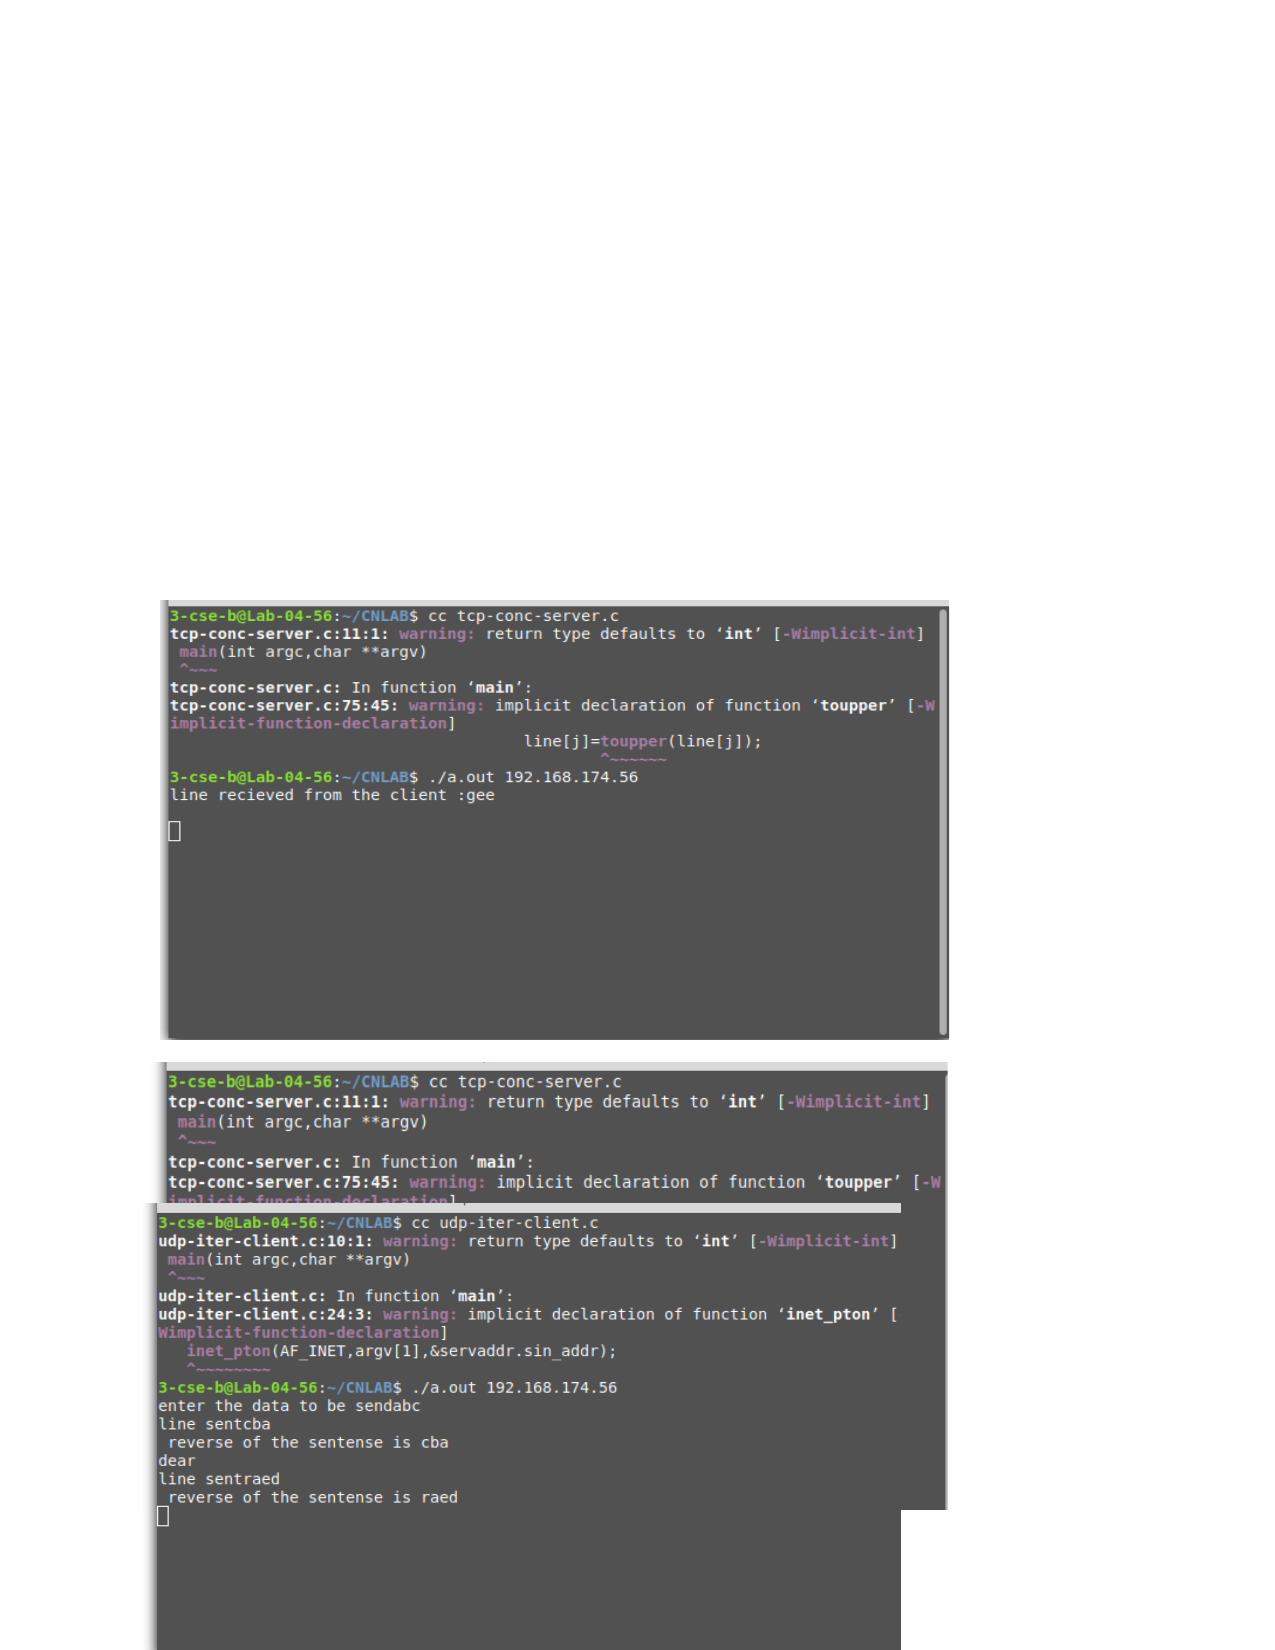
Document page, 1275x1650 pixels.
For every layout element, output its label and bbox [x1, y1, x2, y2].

picture [160, 600, 950, 1040]
picture [136, 1062, 948, 1650]
